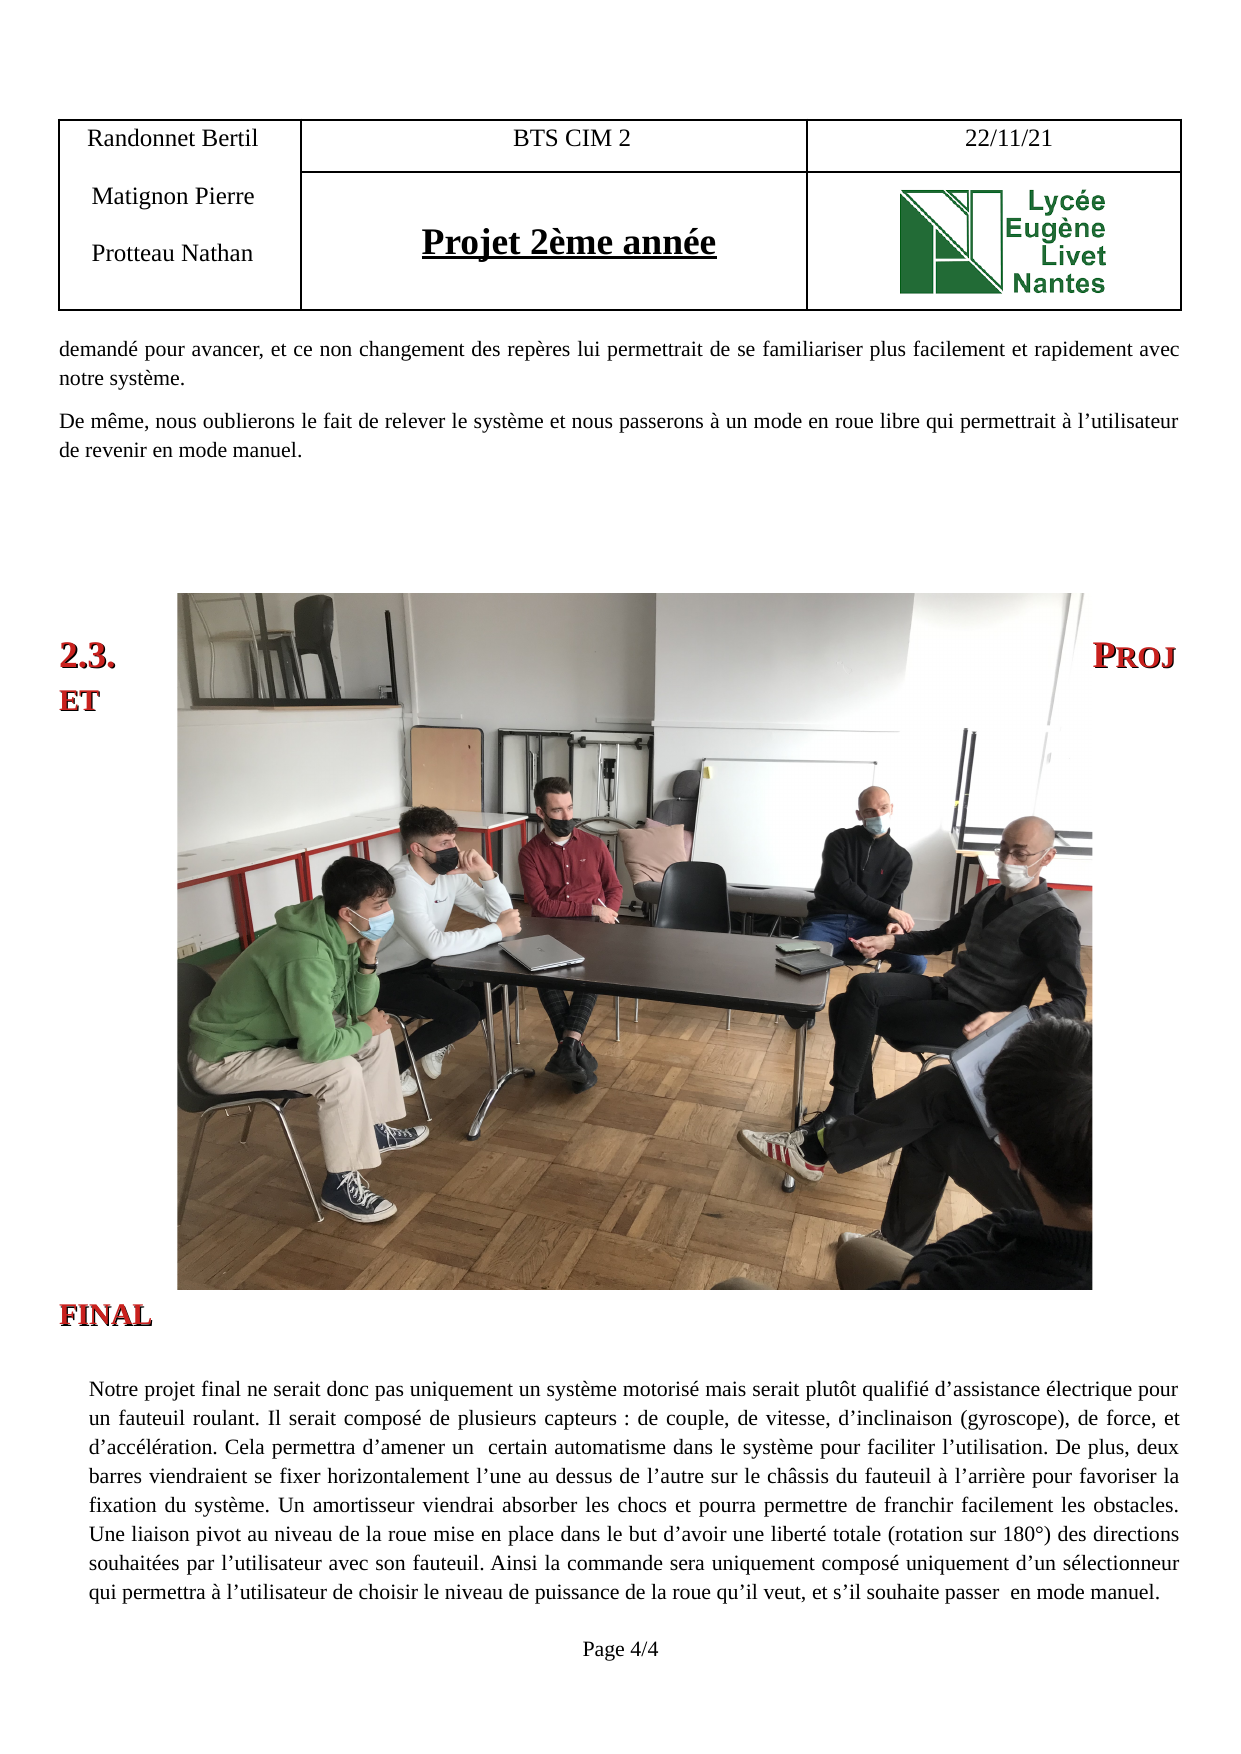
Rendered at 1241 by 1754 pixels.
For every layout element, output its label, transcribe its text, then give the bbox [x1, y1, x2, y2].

subtitle Projet final [59, 632, 1181, 1333]
text De même, nous oublierons le fait de relever le système et nous passerons à un mode en roue libre qui permettrait à l’utilisateur de revenir en mode manuel. [59, 408, 1181, 462]
text Notre projet final ne serait donc pas uniquement un système motorisé mais serait plutôt qualifié d’assistance électrique pour un fauteuil roulant. Il serait composé de plusieurs capteurs : de couple, de vitesse, d’inclinaison (gyroscope), de force, et d’accélération. Cela permettra d’amener un certain automatisme dans le système pour faciliter l’utilisation. De plus, deux barres viendraient se fixer horizontalement l’une au dessus de l’autre sur le châssis du fauteuil à l’arrière pour favoriser la fixation du système. Un amortisseur viendrai absorber les chocs et pourra permettre de franchir facilement les obstacles. Une liaison pivot au niveau de la roue mise en place dans le but d’avoir une liberté totale (rotation sur 180°) des directions souhaitées par l’utilisateur avec son fauteuil. Ainsi la commande sera uniquement composé uniquement d’un sélectionneur qui permettra à l’utilisateur de choisir le niveau de puissance de la roue qu’il veut, et s’il souhaite passer en mode manuel. [88, 1376, 1181, 1604]
text demandé pour avancer, et ce non changement des repères lui permettrait de se familiariser plus facilement et rapidement avec notre système. [59, 336, 1181, 390]
